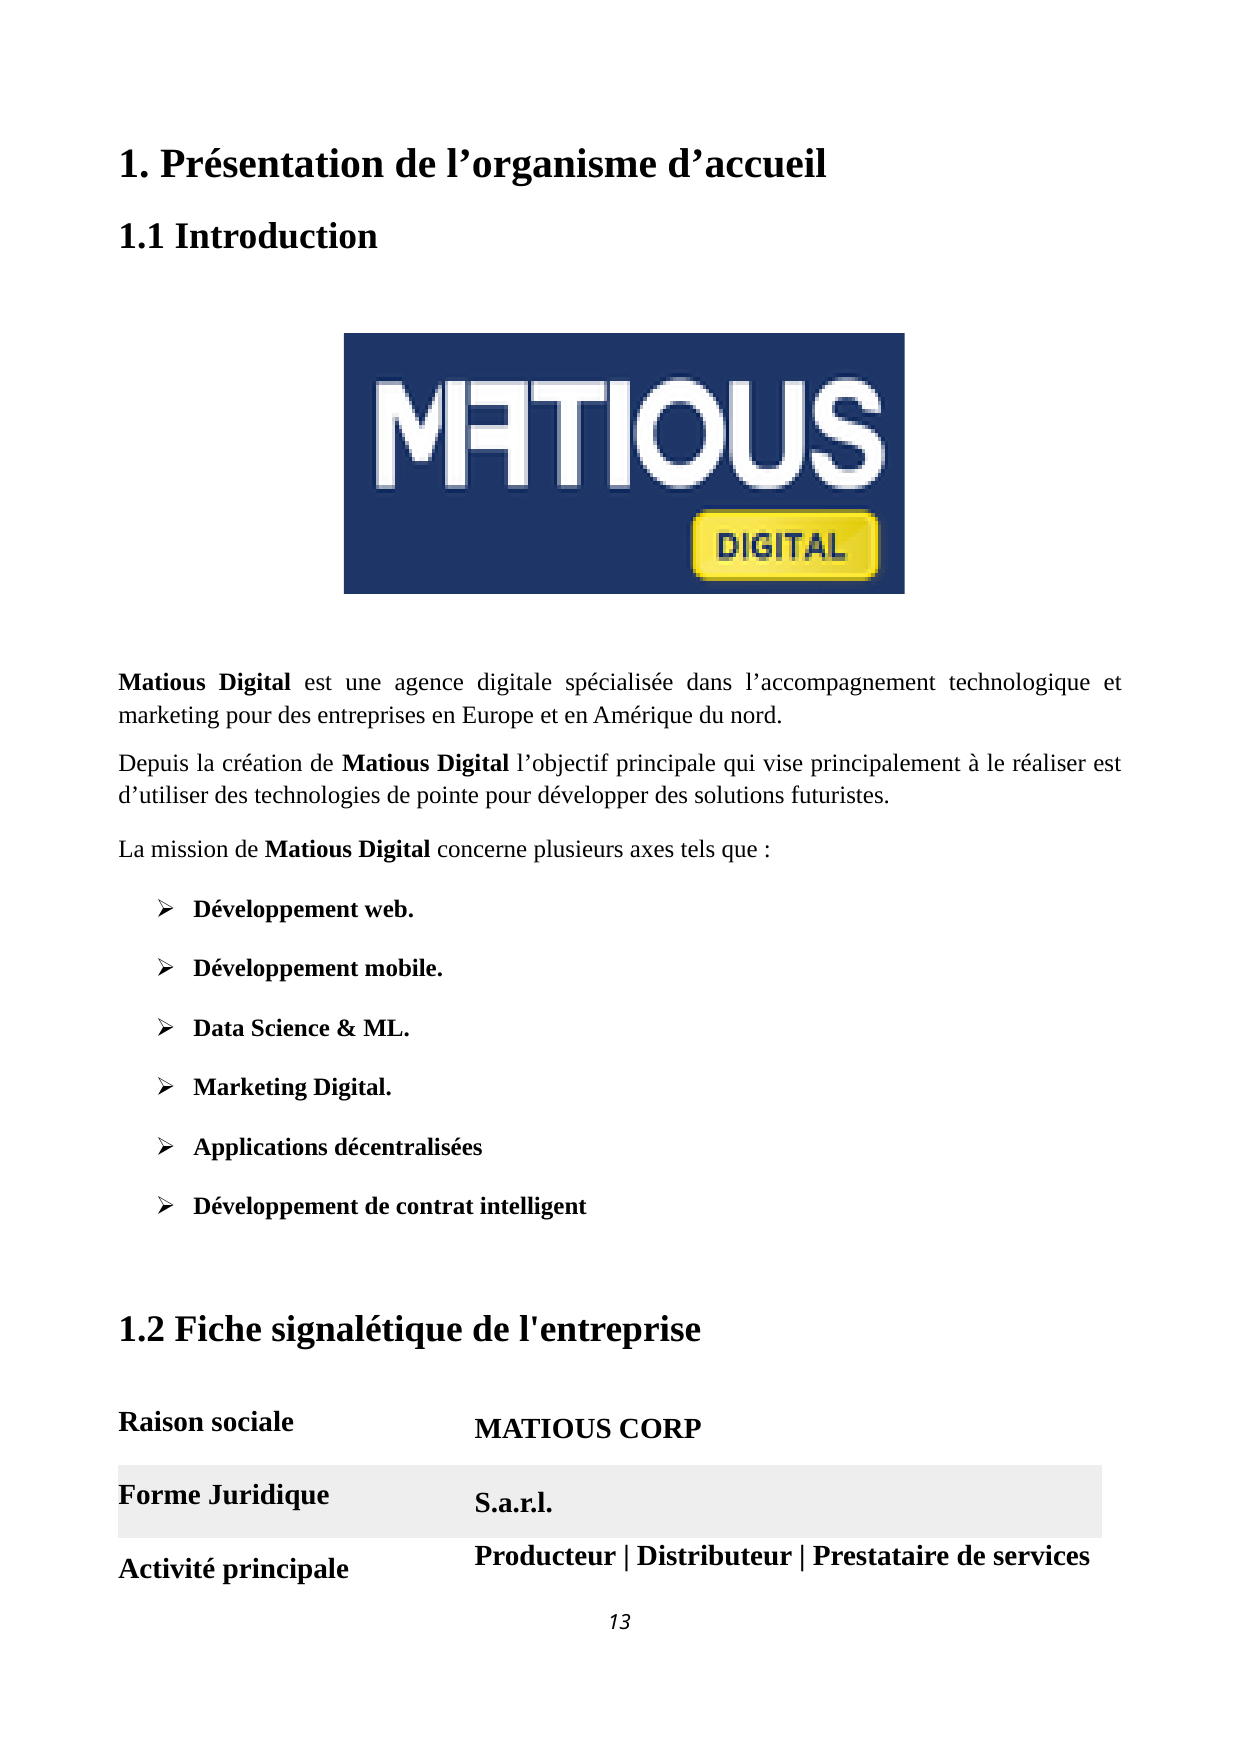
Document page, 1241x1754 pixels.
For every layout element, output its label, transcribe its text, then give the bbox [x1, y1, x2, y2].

picture [343, 333, 905, 594]
list Applications décentralisées [156, 1132, 1122, 1160]
text La mission de Matious Digital concerne plusieurs axes tels que : [118, 834, 1122, 863]
list Développement mobile. [156, 953, 1122, 982]
subtitle 1.1 Introduction [118, 214, 1122, 257]
list Marketing Digital. [156, 1072, 1122, 1101]
text Depuis la création de Matious Digital l’objectif principale qui vise principalement à le réaliser est d’utiliser des technologies de pointe pour développer des solutions futuristes. [118, 748, 1122, 809]
table_cell Forme Juridique [118, 1465, 474, 1538]
table_cell Producteur | Distributeur | Prestataire de services [474, 1538, 1102, 1584]
text Matious Digital est une agence digitale spécialisée dans l’accompagnement technologique et marketing pour des entreprises en Europe et en Amérique du nord. [118, 667, 1122, 729]
table_header Raison sociale [118, 1391, 474, 1465]
table_header MATIOUS CORP [474, 1391, 1102, 1465]
subtitle 1. Présentation de l’organisme d’accueil [118, 139, 1122, 187]
list Data Science & ML. [156, 1013, 1122, 1041]
subtitle 1.2 Fiche signalétique de l'entreprise [118, 1307, 1122, 1350]
list Développement de contrat intelligent [156, 1191, 1122, 1220]
list Développement web. [156, 894, 1122, 922]
table_cell Activité principale [118, 1538, 474, 1584]
table_cell S.a.r.l. [474, 1465, 1102, 1538]
